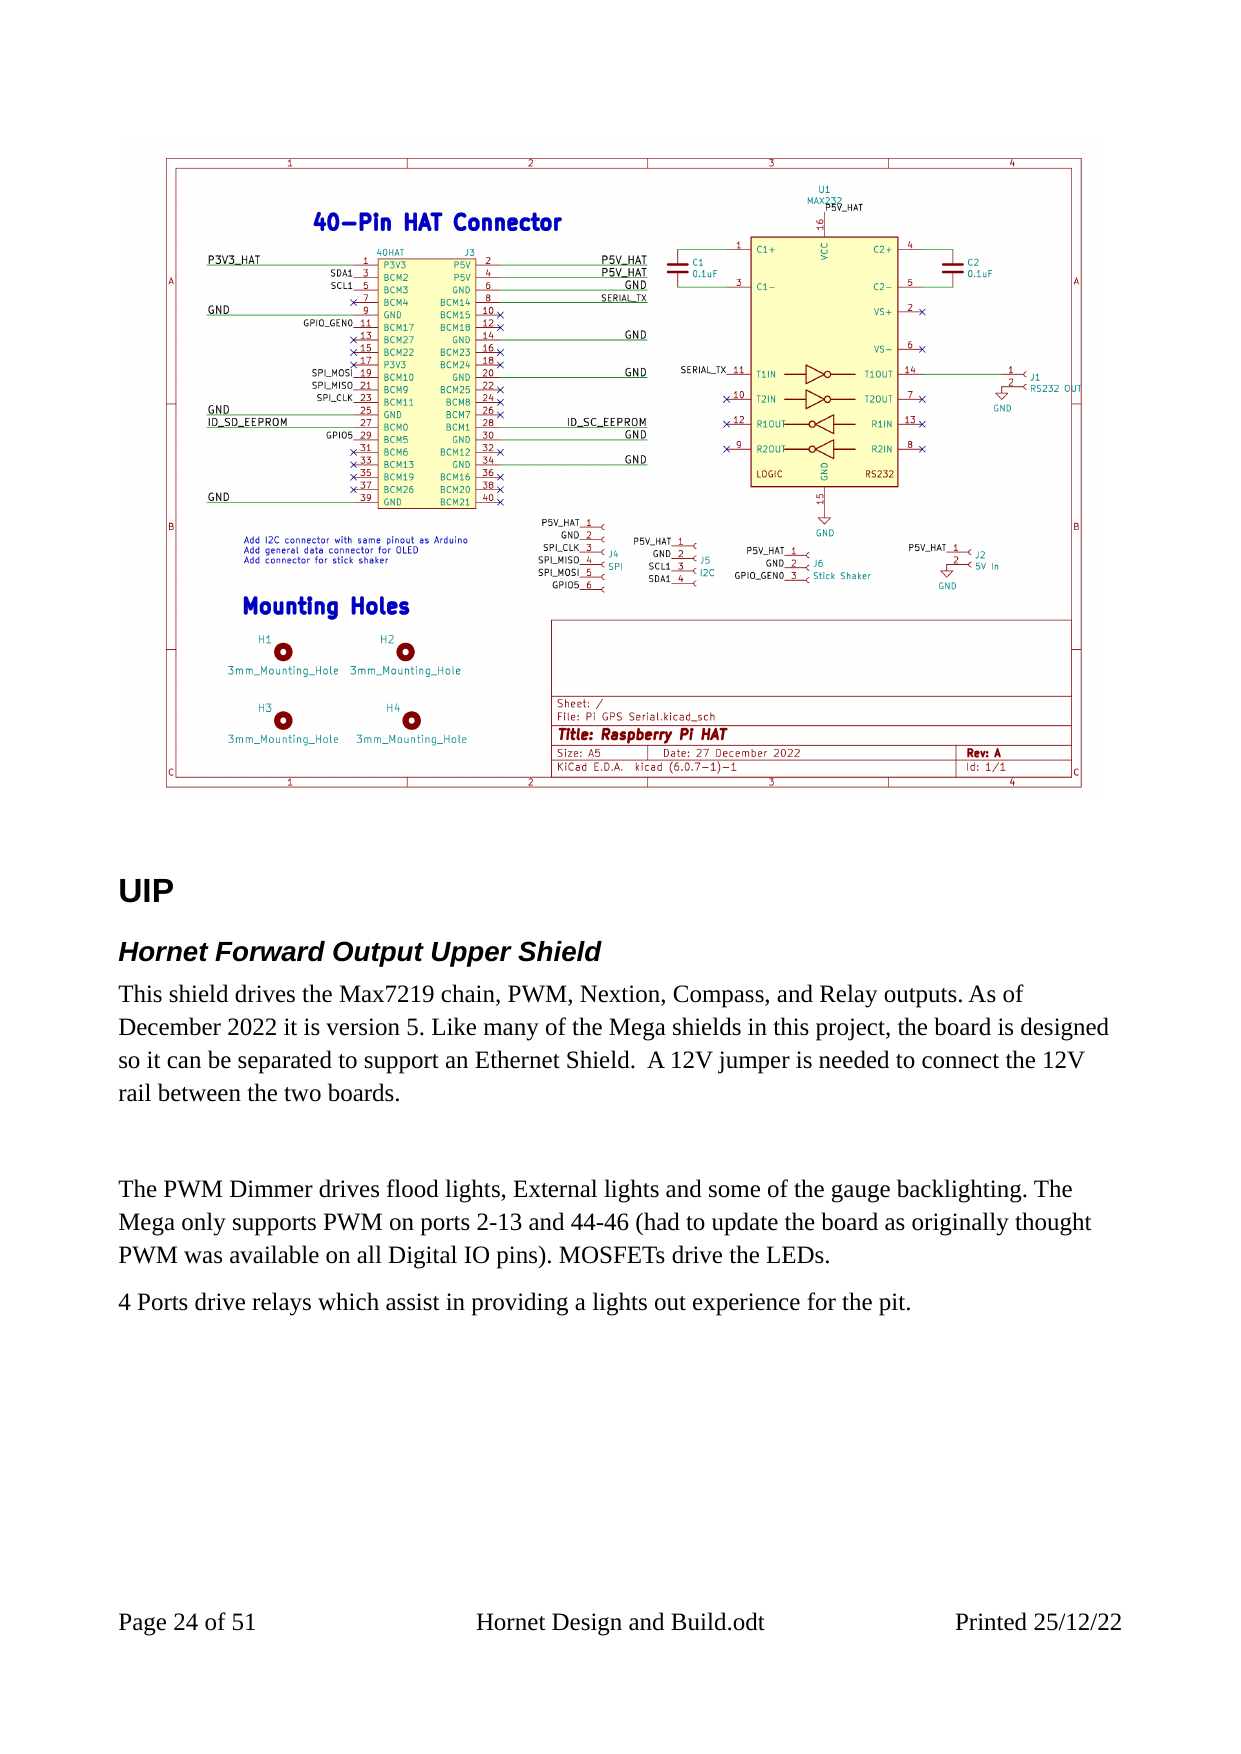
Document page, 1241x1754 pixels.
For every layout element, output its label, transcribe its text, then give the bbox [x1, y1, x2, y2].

subtitle Hornet Forward Output Upper Shield [118, 935, 1122, 967]
text 4 Ports drive relays which assist in providing a lights out experience for the pit. [118, 1287, 1122, 1316]
text The PWM Dimmer drives flood lights, External lights and some of the gauge backlighting. The Mega only supports PWM on ports 2-13 and 44-46 (had to update the board as originally thought PWM was available on all Digital IO pins). MOSFETs drive the LEDs. [118, 1174, 1122, 1268]
picture [118, 141, 1103, 799]
text This shield drives the Max7219 chain, PWM, Nextion, Compass, and Relay outputs. As of December 2022 it is version 5. Like many of the Mega shields in this project, the board is designed so it can be separated to support an Ethernet Shield. A 12V jumper is needed to connect the 12V rail between the two boards. [118, 979, 1122, 1107]
subtitle UIP [118, 871, 1122, 910]
